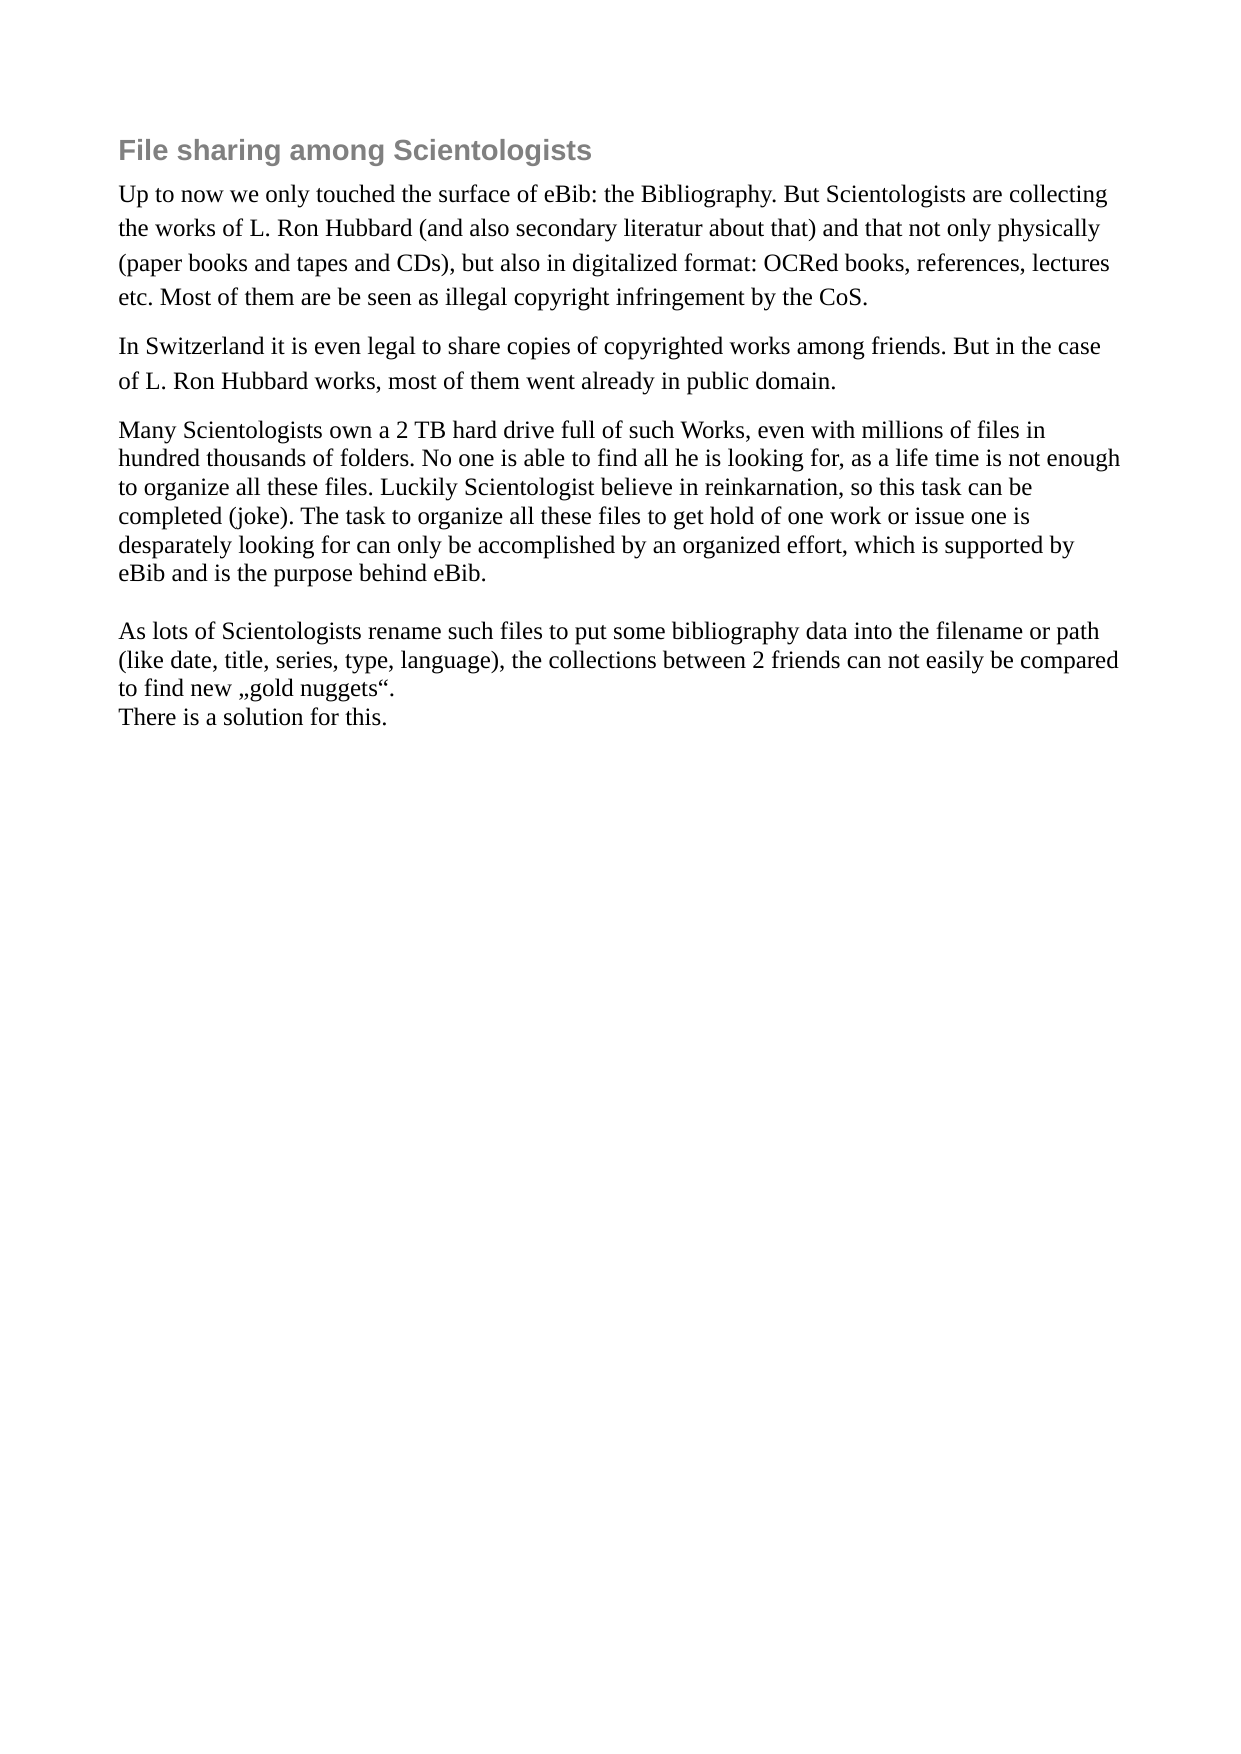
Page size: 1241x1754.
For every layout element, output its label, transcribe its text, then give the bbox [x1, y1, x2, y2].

text Up to now we only touched the surface of eBib: the Bibliography. But Scientologists are collecting the works of L. Ron Hubbard (and also secondary literatur about that) and that not only physically (paper books and tapes and CDs), but also in digitalized format: OCRed books, references, lectures etc. Most of them are be seen as illegal copyright infringement by the CoS. [118, 179, 1122, 311]
text In Switzerland it is even legal to share copies of copyrighted works among friends. But in the case of L. Ron Hubbard works, most of them went already in public domain. [118, 331, 1122, 394]
text Many Scientologists own a 2 TB hard drive full of such Works, even with millions of files in hundred thousands of folders. No one is able to find all he is looking for, as a life time is not enough to organize all these files. Luckily Scientologist believe in reinkarnation, so this task can be completed (joke). The task to organize all these files to get hold of one work or issue one is desparately looking for can only be accomplished by an organized effort, which is supported by eBib and is the purpose behind eBib. [118, 415, 1122, 587]
subtitle File sharing among Scientologists [118, 133, 1122, 166]
text There is a solution for this. [118, 702, 1122, 731]
text As lots of Scientologists rename such files to put some bibliography data into the filename or path (like date, title, series, type, language), the collections between 2 friends can not easily be compared to find new „gold nuggets“. [118, 616, 1122, 702]
